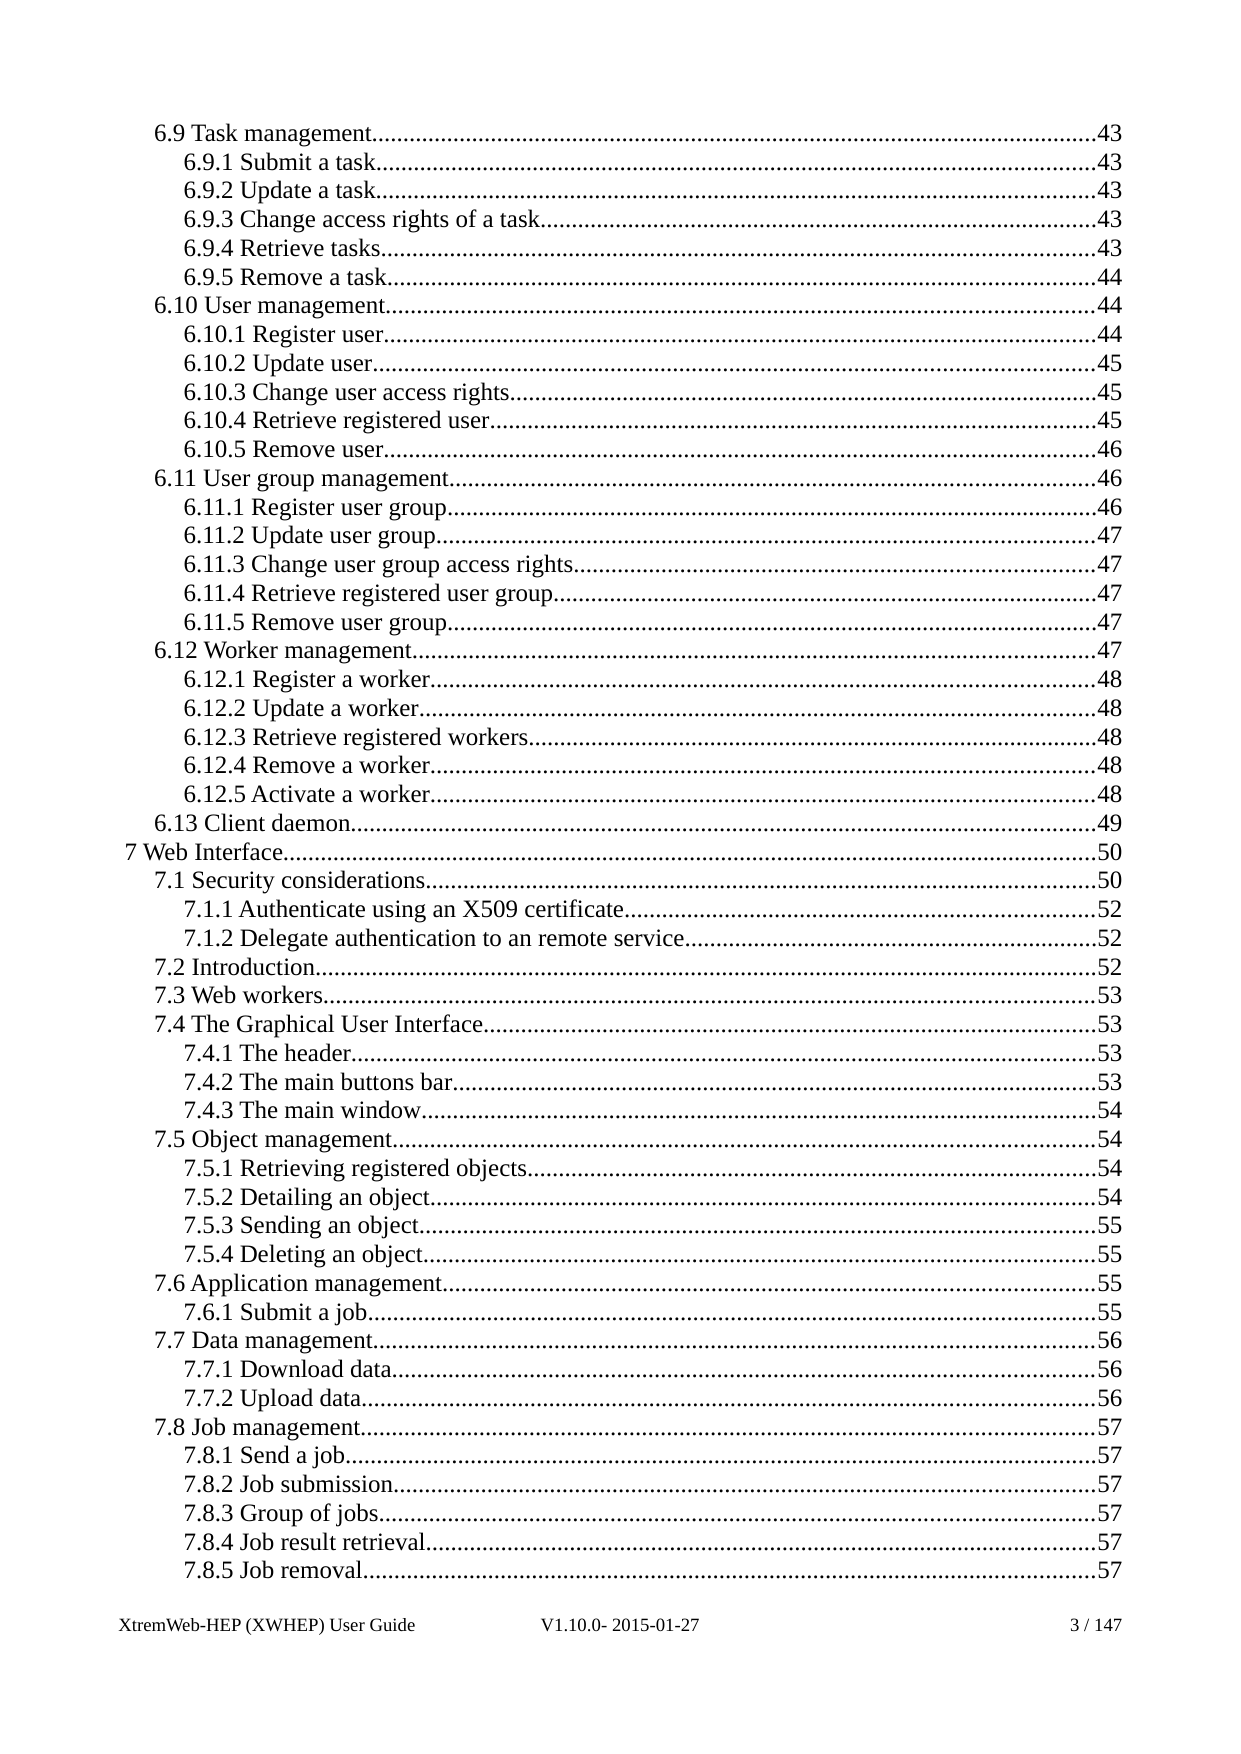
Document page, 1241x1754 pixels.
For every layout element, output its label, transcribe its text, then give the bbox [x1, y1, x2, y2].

text 6.9.3 Change access rights of a task 43 [177, 204, 1122, 233]
text 7 Web Interface 50 [118, 837, 1122, 866]
text 6.9 Task management 43 [148, 118, 1122, 147]
text 6.12 Worker management 47 [148, 636, 1122, 664]
text 7.4 The Graphical User Interface 53 [148, 1009, 1122, 1038]
text 7.5.1 Retrieving registered objects 54 [177, 1153, 1122, 1182]
text 6.10.4 Retrieve registered user 45 [177, 406, 1122, 434]
text 6.12.1 Register a worker 48 [177, 664, 1122, 693]
text 6.10.5 Remove user 46 [177, 434, 1122, 463]
text 7.7.1 Download data 56 [177, 1354, 1122, 1383]
text 6.13 Client daemon 49 [148, 808, 1122, 837]
text 6.11 User group management 46 [148, 463, 1122, 492]
text 7.8 Job management 57 [148, 1412, 1122, 1441]
text 7.5.4 Deleting an object 55 [177, 1239, 1122, 1268]
text 7.6 Application management 55 [148, 1268, 1122, 1297]
text 7.5 Object management 54 [148, 1124, 1122, 1153]
text 6.10.2 Update user 45 [177, 348, 1122, 377]
text 7.5.2 Detailing an object 54 [177, 1182, 1122, 1211]
text 7.8.2 Job submission 57 [177, 1469, 1122, 1498]
text 7.1.1 Authenticate using an X509 certificate 52 [177, 894, 1122, 923]
text 6.12.4 Remove a worker 48 [177, 751, 1122, 779]
text 6.9.5 Remove a task 44 [177, 262, 1122, 291]
text 7.8.3 Group of jobs 57 [177, 1498, 1122, 1527]
text 7.7.2 Upload data 56 [177, 1383, 1122, 1412]
text 7.4.3 The main window 54 [177, 1096, 1122, 1124]
text 6.9.1 Submit a task 43 [177, 147, 1122, 176]
text 7.5.3 Sending an object 55 [177, 1211, 1122, 1239]
text 6.11.4 Retrieve registered user group 47 [177, 578, 1122, 607]
text 7.3 Web workers 53 [148, 981, 1122, 1009]
text 7.8.1 Send a job 57 [177, 1441, 1122, 1469]
text 6.12.5 Activate a worker 48 [177, 779, 1122, 808]
text 7.7 Data management 56 [148, 1326, 1122, 1354]
text 7.6.1 Submit a job 55 [177, 1297, 1122, 1326]
text 6.11.3 Change user group access rights 47 [177, 549, 1122, 578]
text 6.10.3 Change user access rights 45 [177, 377, 1122, 406]
text 6.11.5 Remove user group 47 [177, 607, 1122, 636]
text 6.12.2 Update a worker 48 [177, 693, 1122, 722]
text 7.1 Security considerations 50 [148, 866, 1122, 894]
text 6.12.3 Retrieve registered workers 48 [177, 722, 1122, 751]
text 6.9.4 Retrieve tasks 43 [177, 233, 1122, 262]
text 6.11.1 Register user group 46 [177, 492, 1122, 521]
text 7.8.4 Job result retrieval 57 [177, 1527, 1122, 1556]
text 7.4.2 The main buttons bar 53 [177, 1067, 1122, 1096]
text 6.10.1 Register user 44 [177, 319, 1122, 348]
text 6.10 User management 44 [148, 291, 1122, 319]
text 7.1.2 Delegate authentication to an remote service 52 [177, 923, 1122, 952]
text 7.2 Introduction 52 [148, 952, 1122, 981]
text 6.11.2 Update user group 47 [177, 521, 1122, 549]
text 7.8.5 Job removal 57 [177, 1556, 1122, 1584]
text 6.9.2 Update a task 43 [177, 176, 1122, 204]
text 7.4.1 The header 53 [177, 1038, 1122, 1067]
